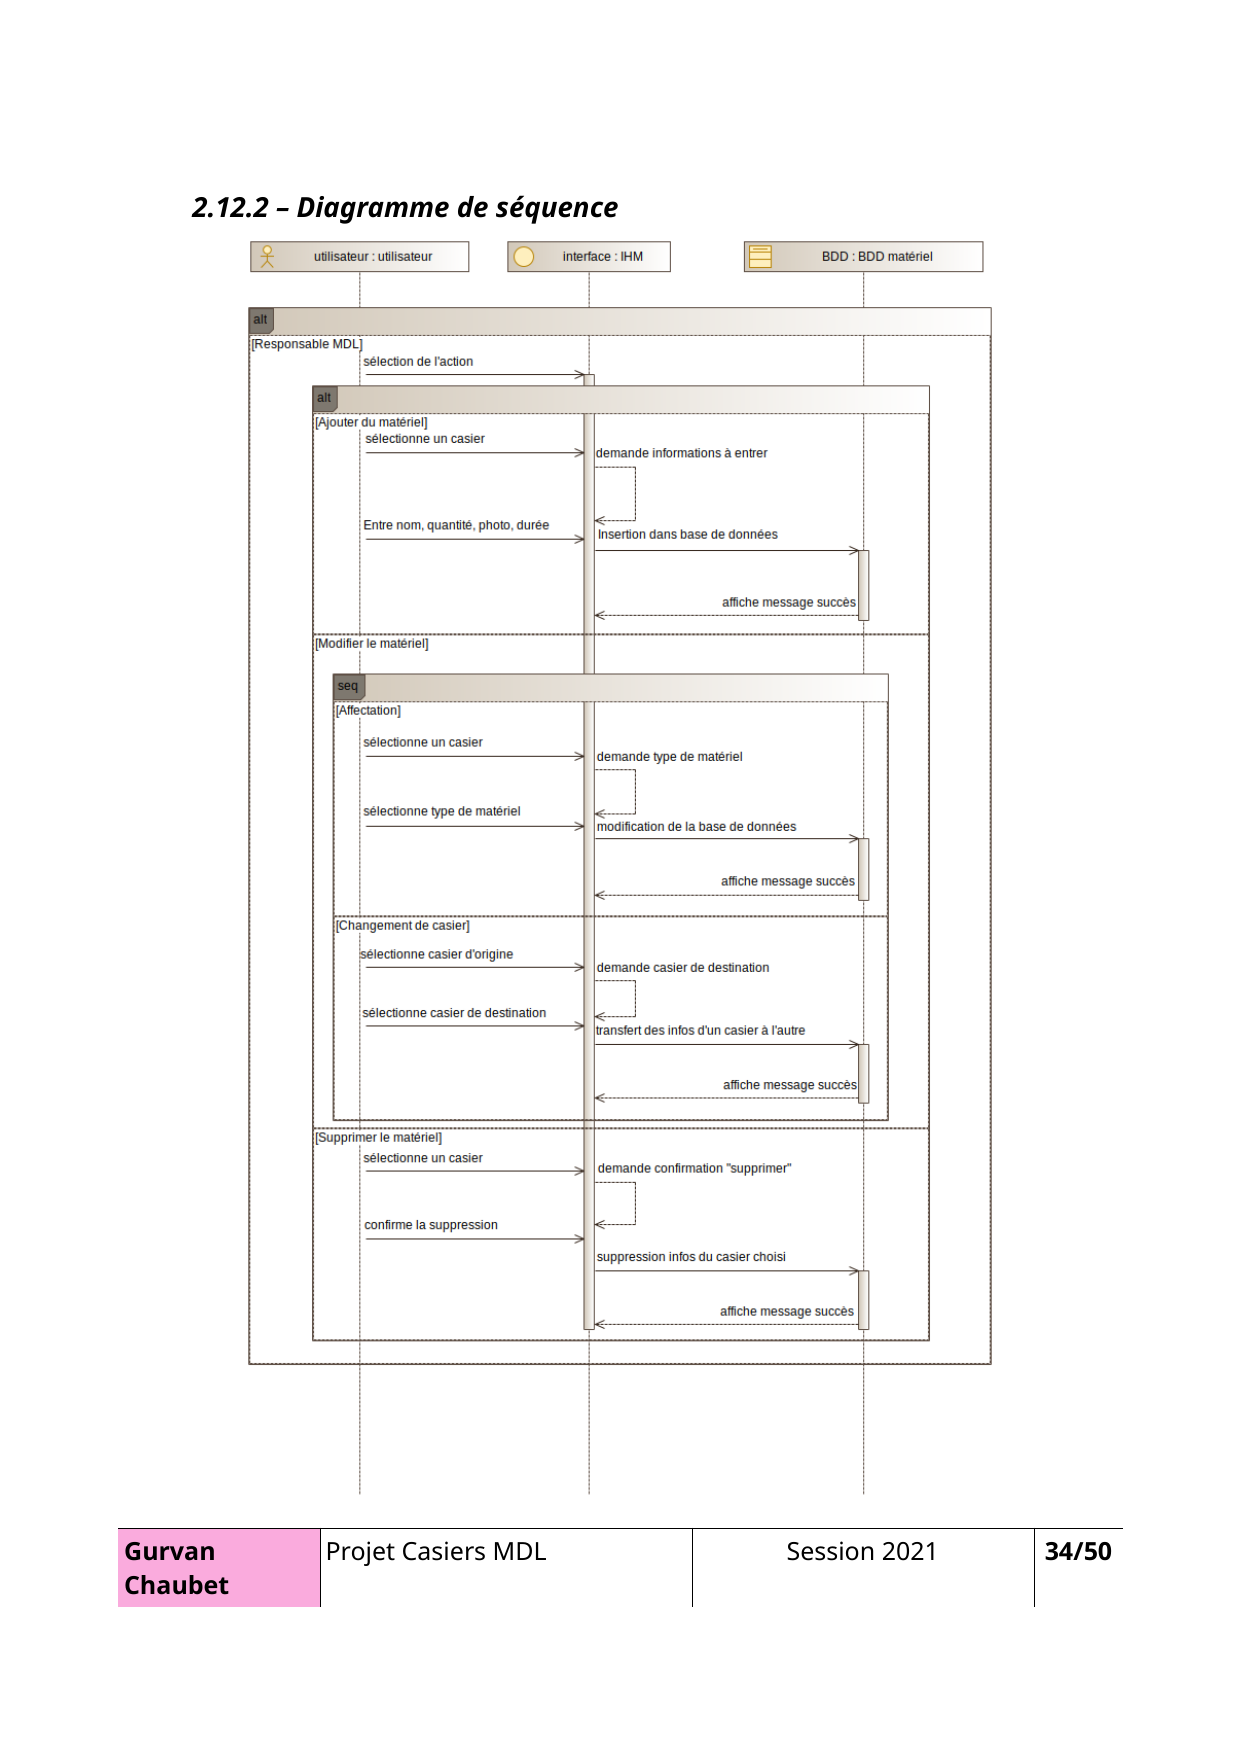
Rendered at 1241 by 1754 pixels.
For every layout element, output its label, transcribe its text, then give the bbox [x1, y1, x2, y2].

subtitle 2.12.2 – Diagramme de séquence [118, 188, 1122, 226]
picture [238, 232, 1002, 1505]
